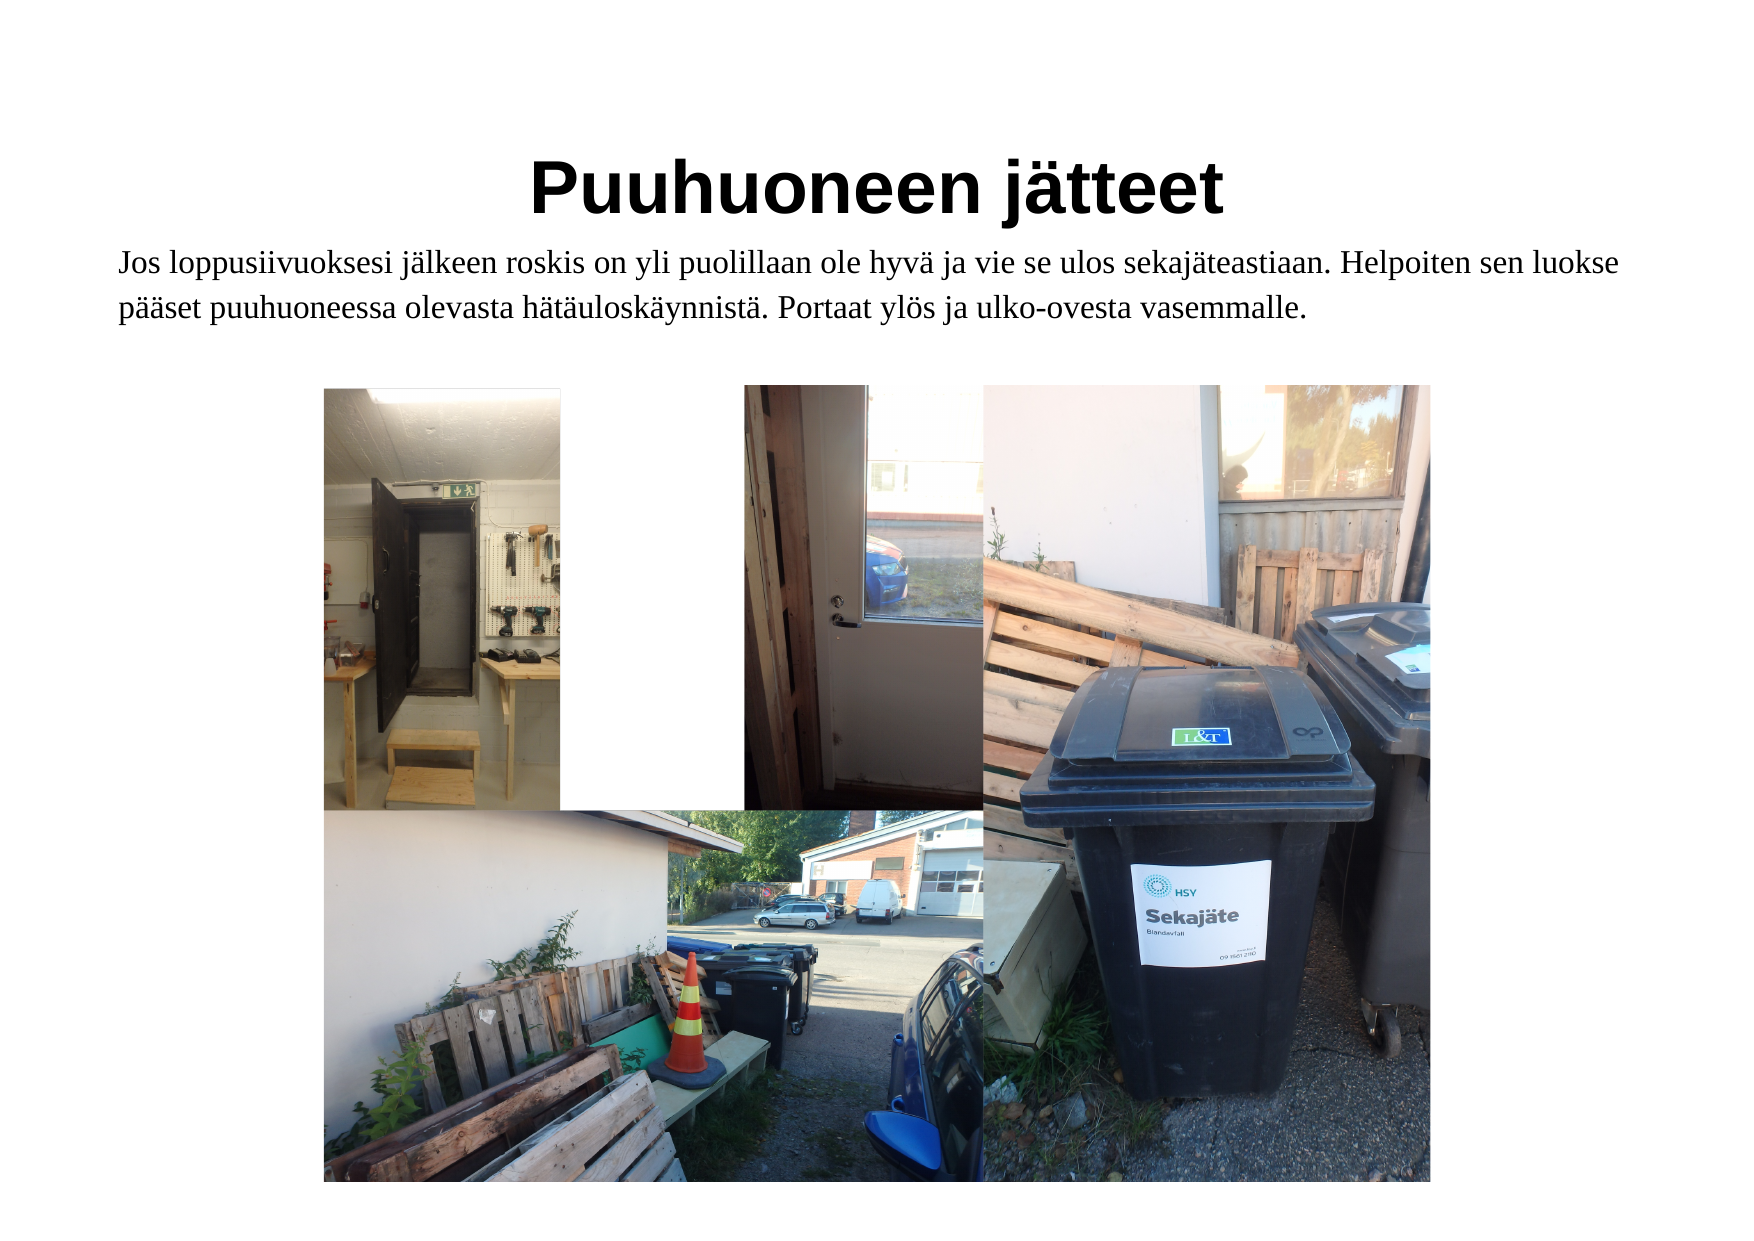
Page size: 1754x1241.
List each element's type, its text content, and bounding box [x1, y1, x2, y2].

picture [323, 385, 1431, 1182]
title Puuhuoneen jätteet [118, 143, 1636, 229]
text Jos loppusiivuoksesi jälkeen roskis on yli puolillaan ole hyvä ja vie se ulos sekajäteastiaan. Helpoiten sen luokse pääset puuhuoneessa olevasta hätäuloskäynnistä. Portaat ylös ja ulko-ovesta vasemmalle. [118, 242, 1636, 326]
